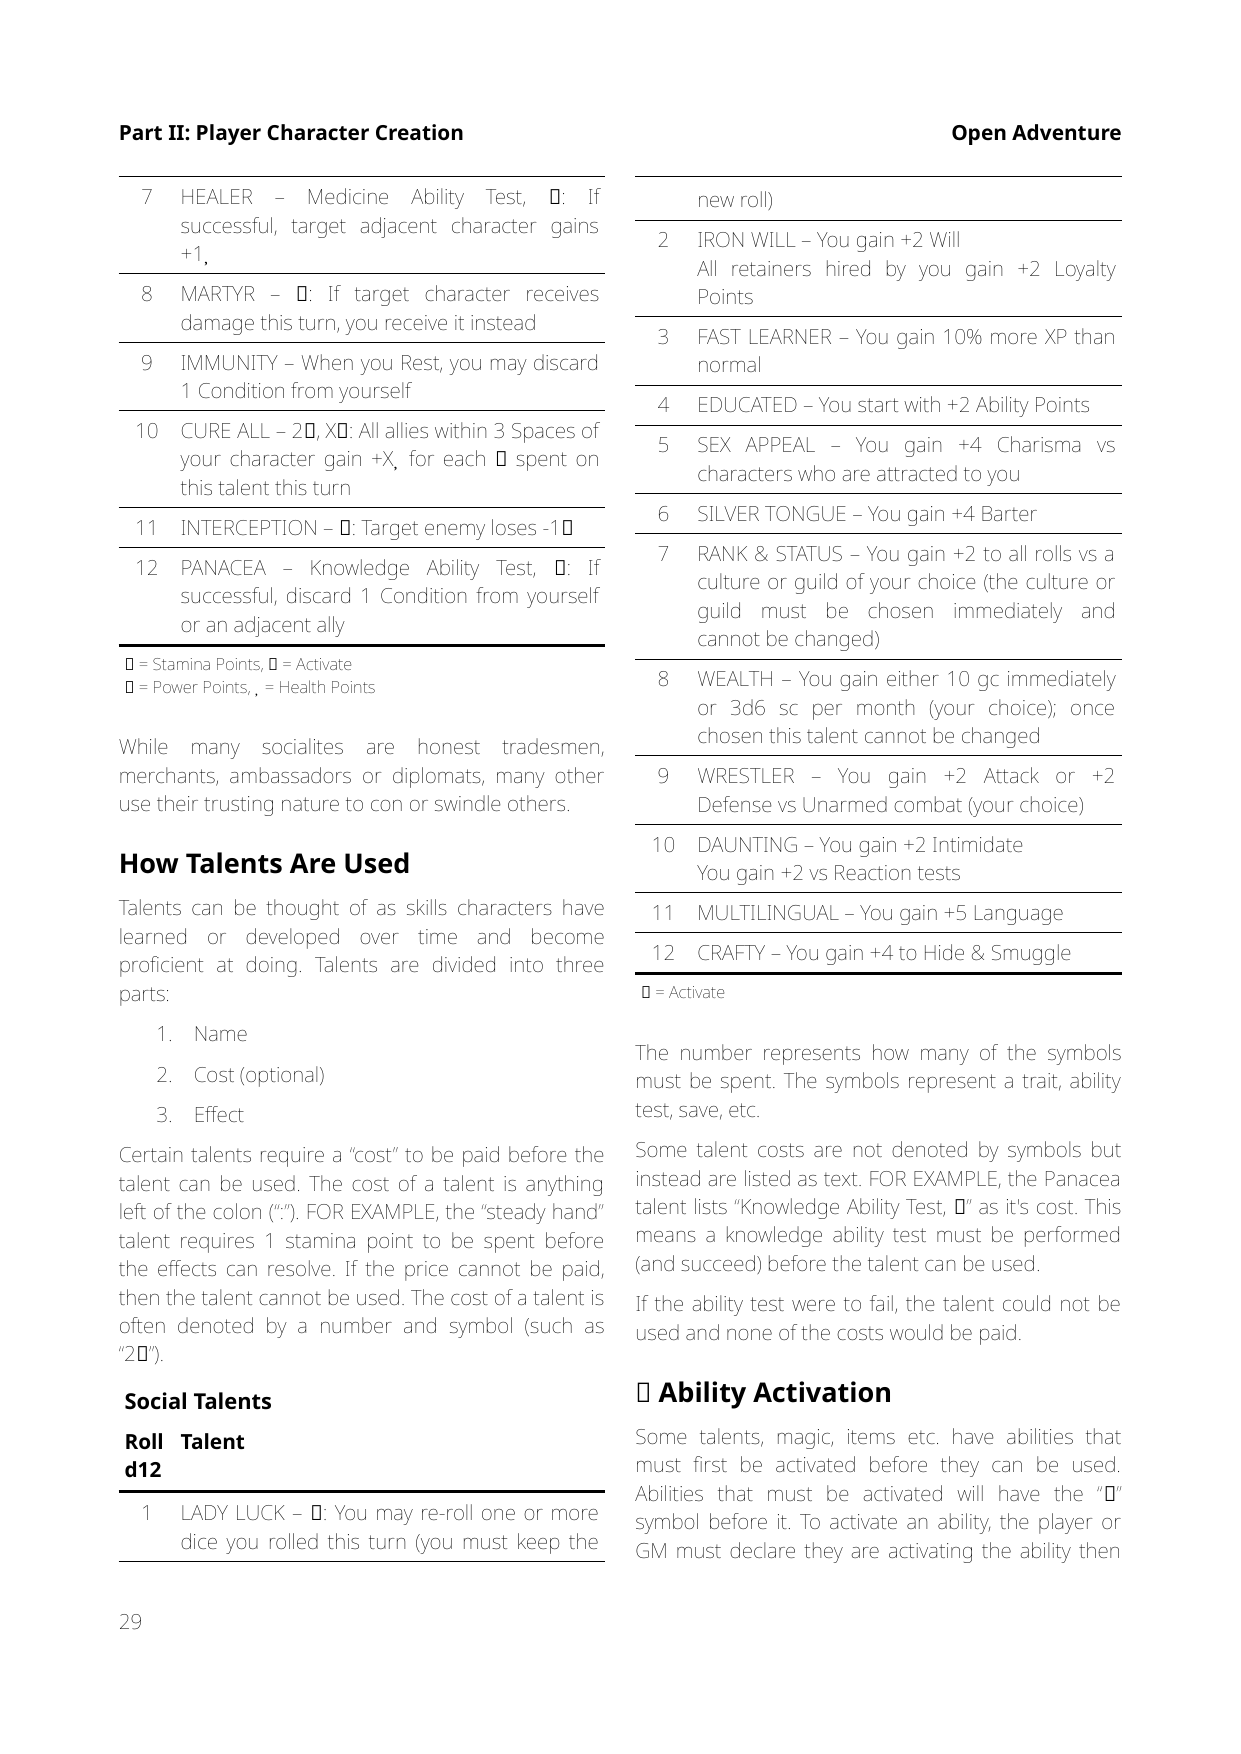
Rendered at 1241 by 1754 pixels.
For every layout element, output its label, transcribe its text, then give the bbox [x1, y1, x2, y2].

table_cell [635, 177, 691, 219]
table_cell 11 [635, 893, 691, 932]
table_cell DAUNTING – You gain +2 Intimidate You gain +2 vs Reaction tests [691, 825, 1122, 892]
table_cell 10 [119, 411, 175, 507]
table_cell 8 [119, 274, 175, 342]
table_cell 4 [635, 386, 691, 425]
table_cell 7 [119, 177, 175, 273]
table_cell HEALER – Medicine Ability Test, : If successful, target adjacent character gains +1 [175, 177, 605, 273]
table_cell WRESTLER – You gain +2 Attack or +2 Defense vs Unarmed combat (your choice) [691, 756, 1122, 824]
table_cell 6 [635, 494, 691, 533]
table_cell 7 [635, 534, 691, 658]
text The number represents how many of the symbols must be spent. The symbols represent a trait, ability test, save, etc. [635, 1038, 1122, 1123]
text How Talents Are Used [118, 845, 605, 882]
table_cell RANK & STATUS – You gain +2 to all rolls vs a culture or guild of your choice (the culture or guild must be chosen immediately and cannot be changed) [691, 534, 1122, 658]
table_header Social Talents [119, 1380, 605, 1421]
table_cell INTERCEPTION – : Target enemy loses -1 [175, 508, 605, 547]
table_cell 1 [119, 1493, 175, 1561]
text Some talent costs are not denoted by symbols but instead are listed as text. FOR EXAMPLE, the Panacea talent lists “Knowledge Ability Test, ” as it's cost. This means a knowledge ability test must be performed (and succeed) before the talent can be used. [635, 1135, 1122, 1277]
list Name [156, 1019, 605, 1048]
table_cell FAST LEARNER – You gain 10% more XP than normal [691, 317, 1122, 385]
table_cell WEALTH – You gain either 10 gc immediately or 3d6 sc per month (your choice); once chosen this talent cannot be changed [691, 660, 1122, 755]
table_cell EDUCATED – You start with +2 Ability Points [691, 386, 1122, 425]
table_cell 10 [635, 825, 691, 892]
table_cell LADY LUCK – : You may re-roll one or more dice you rolled this turn (you must keep the [175, 1493, 605, 1561]
table_cell SEX APPEAL – You gain +4 Charisma vs characters who are attracted to you [691, 426, 1122, 493]
text Some talents, magic, items etc. have abilities that must first be activated before they can be used. Abilities that must be activated will have the “” symbol before it. To activate an ability, the player or GM must declare they are activating the ability then [635, 1422, 1122, 1564]
table_cell Talent [175, 1421, 605, 1489]
table_cell IMMUNITY – When you Rest, you may discard 1 Condition from yourself [175, 343, 605, 410]
table_cell 5 [635, 426, 691, 493]
text Certain talents require a “cost” to be paid before the talent can be used. The cost of a talent is anything left of the colon (“:”). FOR EXAMPLE, the “steady hand” talent requires 1 stamina point to be spent before the effects can resolve. If the price cannot be paid, then the talent cannot be used. The cost of a talent is often denoted by a number and symbol (such as “2”). [118, 1141, 605, 1368]
table_cell 8 [635, 660, 691, 755]
table_cell 9 [635, 756, 691, 824]
text Talents can be thought of as skills characters have learned or developed over time and become proficient at doing. Talents are divided into three parts: [118, 893, 605, 1007]
table_cell 11 [119, 508, 175, 547]
table_cell MARTYR – : If target character receives damage this turn, you receive it instead [175, 274, 605, 342]
text If the ability test were to fail, the talent could not be used and none of the costs would be paid. [635, 1289, 1122, 1346]
table_cell 12 [119, 548, 175, 644]
table_cell PANACEA – Knowledge Ability Test, : If successful, discard 1 Condition from yourself or an adjacent ally [175, 548, 605, 644]
table_cell 12 [635, 933, 691, 972]
text  Ability Activation [635, 1373, 1122, 1410]
table_cell Roll d12 [119, 1421, 175, 1489]
list Cost (optional) [156, 1060, 605, 1088]
table_cell new roll) [691, 177, 1122, 219]
table_cell 9 [119, 343, 175, 410]
table_cell  = Activate [635, 975, 1122, 1009]
list Effect [156, 1100, 605, 1128]
table_cell CURE ALL – 2, X: All allies within 3 Spaces of your character gain +X for each  spent on this talent this turn [175, 411, 605, 507]
table_cell  = Stamina Points,  = Activate  = Power Points,  = Health Points [119, 647, 605, 704]
table_cell 3 [635, 317, 691, 385]
table_cell IRON WILL – You gain +2 Will All retainers hired by you gain +2 Loyalty Points [691, 221, 1122, 316]
table_cell SILVER TONGUE – You gain +4 Barter [691, 494, 1122, 533]
table_cell CRAFTY – You gain +4 to Hide & Smuggle [691, 933, 1122, 972]
text While many socialites are honest tradesmen, merchants, ambassadors or diplomats, many other use their trusting nature to con or swindle others. [118, 732, 605, 818]
table_cell MULTILINGUAL – You gain +5 Language [691, 893, 1122, 932]
table_cell 2 [635, 221, 691, 316]
